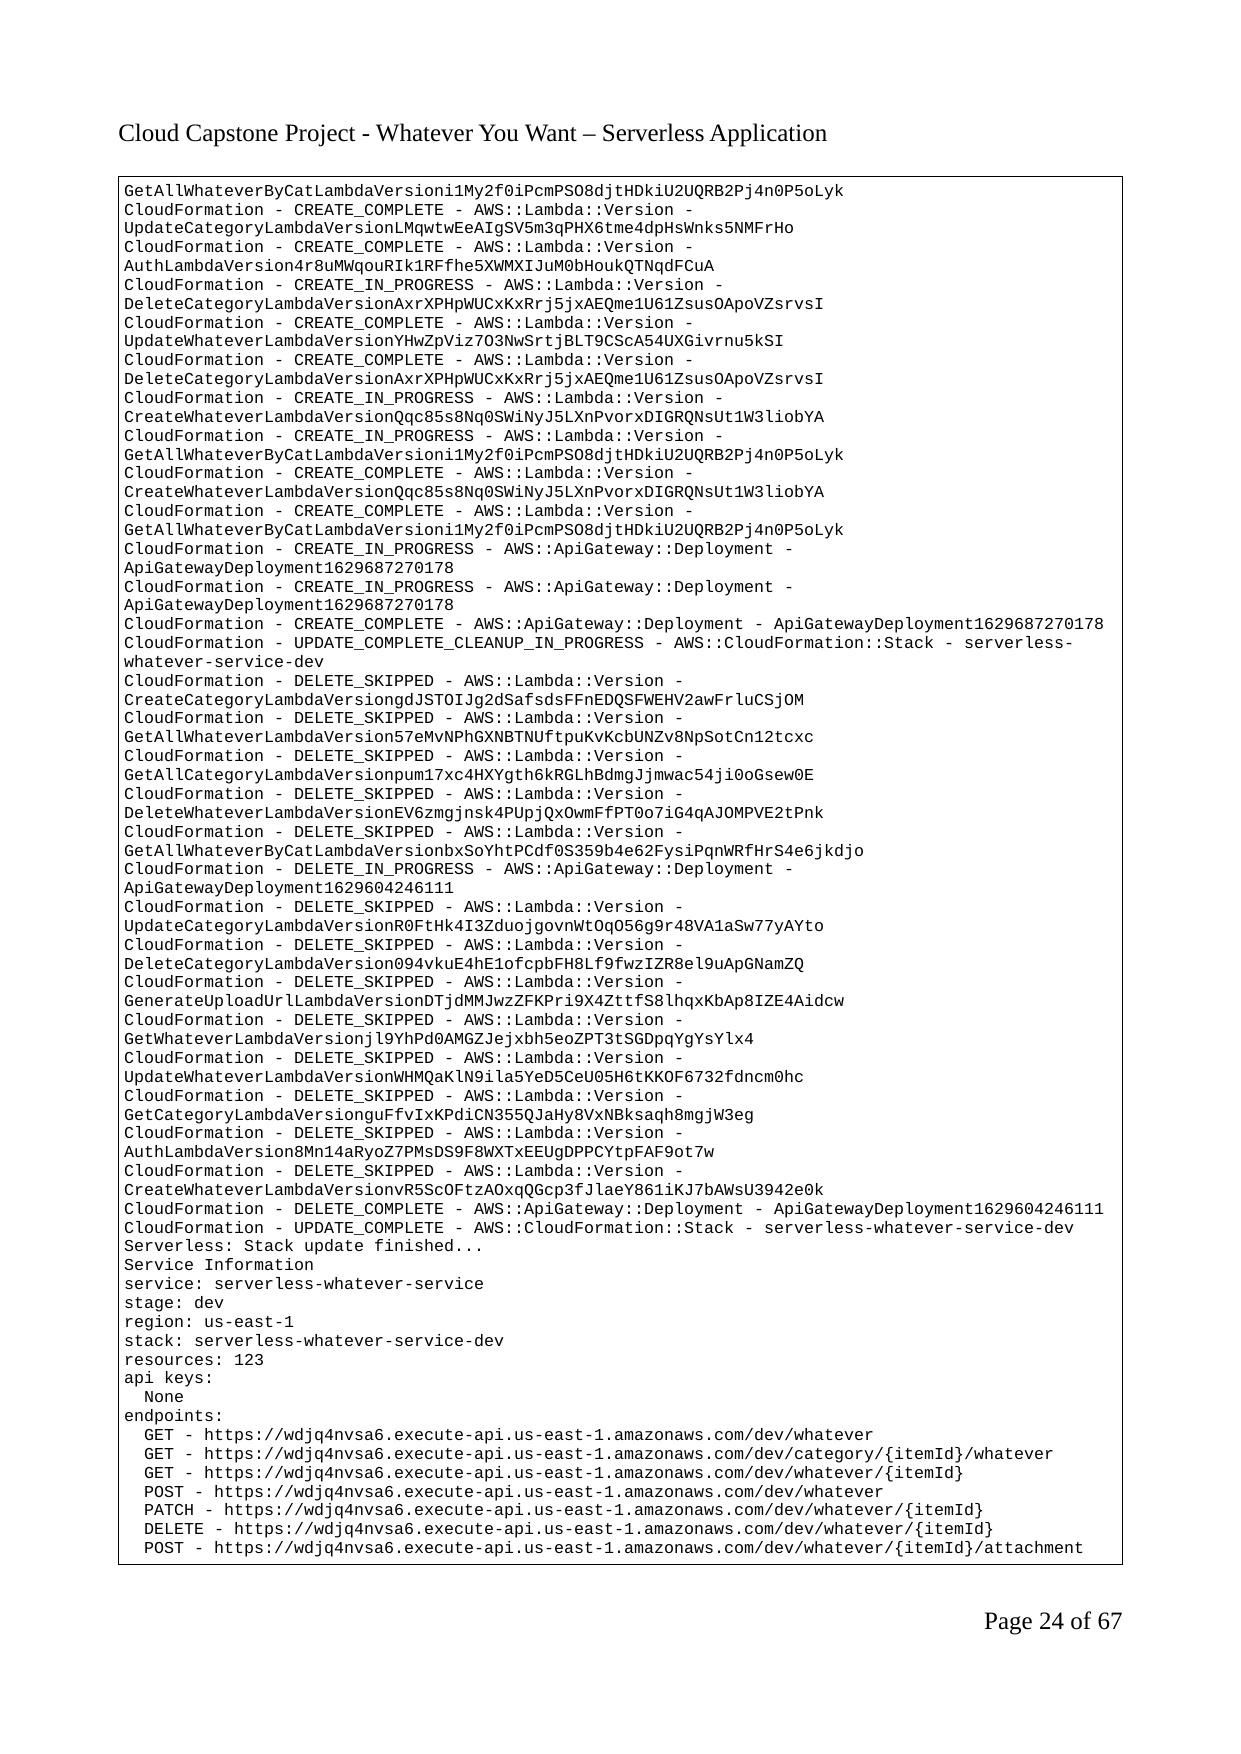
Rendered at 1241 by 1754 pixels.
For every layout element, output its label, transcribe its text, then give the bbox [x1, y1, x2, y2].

table_header - GetAllWhateverByCatLambdaVersioni1My2f0iPcmPSO8djtHDkiU2UQRB2Pj4n0P5oLyk CloudFormation - CREATE_COMPLETE - AWS::Lambda::Version - UpdateCategoryLambdaVersionLMqwtwEeAIgSV5m3qPHX6tme4dpHsWnks5NMFrHo CloudFormation - CREATE_COMPLETE - AWS::Lambda::Version - AuthLambdaVersion4r8uMWqouRIk1RFfhe5XWMXIJuM0bHoukQTNqdFCuA CloudFormation - CREATE_IN_PROGRESS - AWS::Lambda::Version - DeleteCategoryLambdaVersionAxrXPHpWUCxKxRrj5jxAEQme1U61ZsusOApoVZsrvsI CloudFormation - CREATE_COMPLETE - AWS::Lambda::Version - UpdateWhateverLambdaVersionYHwZpViz7O3NwSrtjBLT9CScA54UXGivrnu5kSI CloudFormation - CREATE_COMPLETE - AWS::Lambda::Version - DeleteCategoryLambdaVersionAxrXPHpWUCxKxRrj5jxAEQme1U61ZsusOApoVZsrvsI CloudFormation - CREATE_IN_PROGRESS - AWS::Lambda::Version - CreateWhateverLambdaVersionQqc85s8Nq0SWiNyJ5LXnPvorxDIGRQNsUt1W3liobYA CloudFormation - CREATE_IN_PROGRESS - AWS::Lambda::Version - GetAllWhateverByCatLambdaVersioni1My2f0iPcmPSO8djtHDkiU2UQRB2Pj4n0P5oLyk CloudFormation - CREATE_COMPLETE - AWS::Lambda::Version - CreateWhateverLambdaVersionQqc85s8Nq0SWiNyJ5LXnPvorxDIGRQNsUt1W3liobYA CloudFormation - CREATE_COMPLETE - AWS::Lambda::Version - GetAllWhateverByCatLambdaVersioni1My2f0iPcmPSO8djtHDkiU2UQRB2Pj4n0P5oLyk CloudFormation - CREATE_IN_PROGRESS - AWS::ApiGateway::Deployment - ApiGatewayDeployment1629687270178 CloudFormation - CREATE_IN_PROGRESS - AWS::ApiGateway::Deployment - ApiGatewayDeployment1629687270178 CloudFormation - CREATE_COMPLETE - AWS::ApiGateway::Deployment - ApiGatewayDeployment1629687270178 CloudFormation - UPDATE_COMPLETE_CLEANUP_IN_PROGRESS - AWS::CloudFormation::Stack - serverless-whatever-service-dev CloudFormation - DELETE_SKIPPED - AWS::Lambda::Version - CreateCategoryLambdaVersiongdJSTOIJg2dSafsdsFFnEDQSFWEHV2awFrluCSjOM CloudFormation - DELETE_SKIPPED - AWS::Lambda::Version - GetAllWhateverLambdaVersion57eMvNPhGXNBTNUftpuKvKcbUNZv8NpSotCn12tcxc CloudFormation - DELETE_SKIPPED - AWS::Lambda::Version - GetAllCategoryLambdaVersionpum17xc4HXYgth6kRGLhBdmgJjmwac54ji0oGsew0E CloudFormation - DELETE_SKIPPED - AWS::Lambda::Version - DeleteWhateverLambdaVersionEV6zmgjnsk4PUpjQxOwmFfPT0o7iG4qAJOMPVE2tPnk CloudFormation - DELETE_SKIPPED - AWS::Lambda::Version - GetAllWhateverByCatLambdaVersionbxSoYhtPCdf0S359b4e62FysiPqnWRfHrS4e6jkdjo CloudFormation - DELETE_IN_PROGRESS - AWS::ApiGateway::Deployment - ApiGatewayDeployment1629604246111 CloudFormation - DELETE_SKIPPED - AWS::Lambda::Version - UpdateCategoryLambdaVersionR0FtHk4I3ZduojgovnWtOqO56g9r48VA1aSw77yAYto CloudFormation - DELETE_SKIPPED - AWS::Lambda::Version - DeleteCategoryLambdaVersion094vkuE4hE1ofcpbFH8Lf9fwzIZR8el9uApGNamZQ CloudFormation - DELETE_SKIPPED - AWS::Lambda::Version - GenerateUploadUrlLambdaVersionDTjdMMJwzZFKPri9X4ZttfS8lhqxKbAp8IZE4Aidcw CloudFormation - DELETE_SKIPPED - AWS::Lambda::Version - GetWhateverLambdaVersionjl9YhPd0AMGZJejxbh5eoZPT3tSGDpqYgYsYlx4 CloudFormation - DELETE_SKIPPED - AWS::Lambda::Version - UpdateWhateverLambdaVersionWHMQaKlN9ila5YeD5CeU05H6tKKOF6732fdncm0hc CloudFormation - DELETE_SKIPPED - AWS::Lambda::Version - GetCategoryLambdaVersionguFfvIxKPdiCN355QJaHy8VxNBksaqh8mgjW3eg CloudFormation - DELETE_SKIPPED - AWS::Lambda::Version - AuthLambdaVersion8Mn14aRyoZ7PMsDS9F8WXTxEEUgDPPCYtpFAF9ot7w CloudFormation - DELETE_SKIPPED - AWS::Lambda::Version - CreateWhateverLambdaVersionvR5ScOFtzAOxqQGcp3fJlaeY861iKJ7bAWsU3942e0k CloudFormation - DELETE_COMPLETE - AWS::ApiGateway::Deployment - ApiGatewayDeployment1629604246111 CloudFormation - UPDATE_COMPLETE - AWS::CloudFormation::Stack - serverless-whatever-service-dev Serverless: Stack update finished... Service Information service: serverless-whatever-service stage: dev region: us-east-1 stack: serverless-whatever-service-dev resources: 123 api keys: None endpoints: GET - https://wdjq4nvsa6.execute-api.us-east-1.amazonaws.com/dev/whatever GET - https://wdjq4nvsa6.execute-api.us-east-1.amazonaws.com/dev/category/{itemId}/whatever GET - https://wdjq4nvsa6.execute-api.us-east-1.amazonaws.com/dev/whatever/{itemId} POST - https://wdjq4nvsa6.execute-api.us-east-1.amazonaws.com/dev/whatever PATCH - https://wdjq4nvsa6.execute-api.us-east-1.amazonaws.com/dev/whatever/{itemId} DELETE - https://wdjq4nvsa6.execute-api.us-east-1.amazonaws.com/dev/whatever/{itemId} POST - https://wdjq4nvsa6.execute-api.us-east-1.amazonaws.com/dev/whatever/{itemId}/attachment [119, 177, 1122, 1564]
